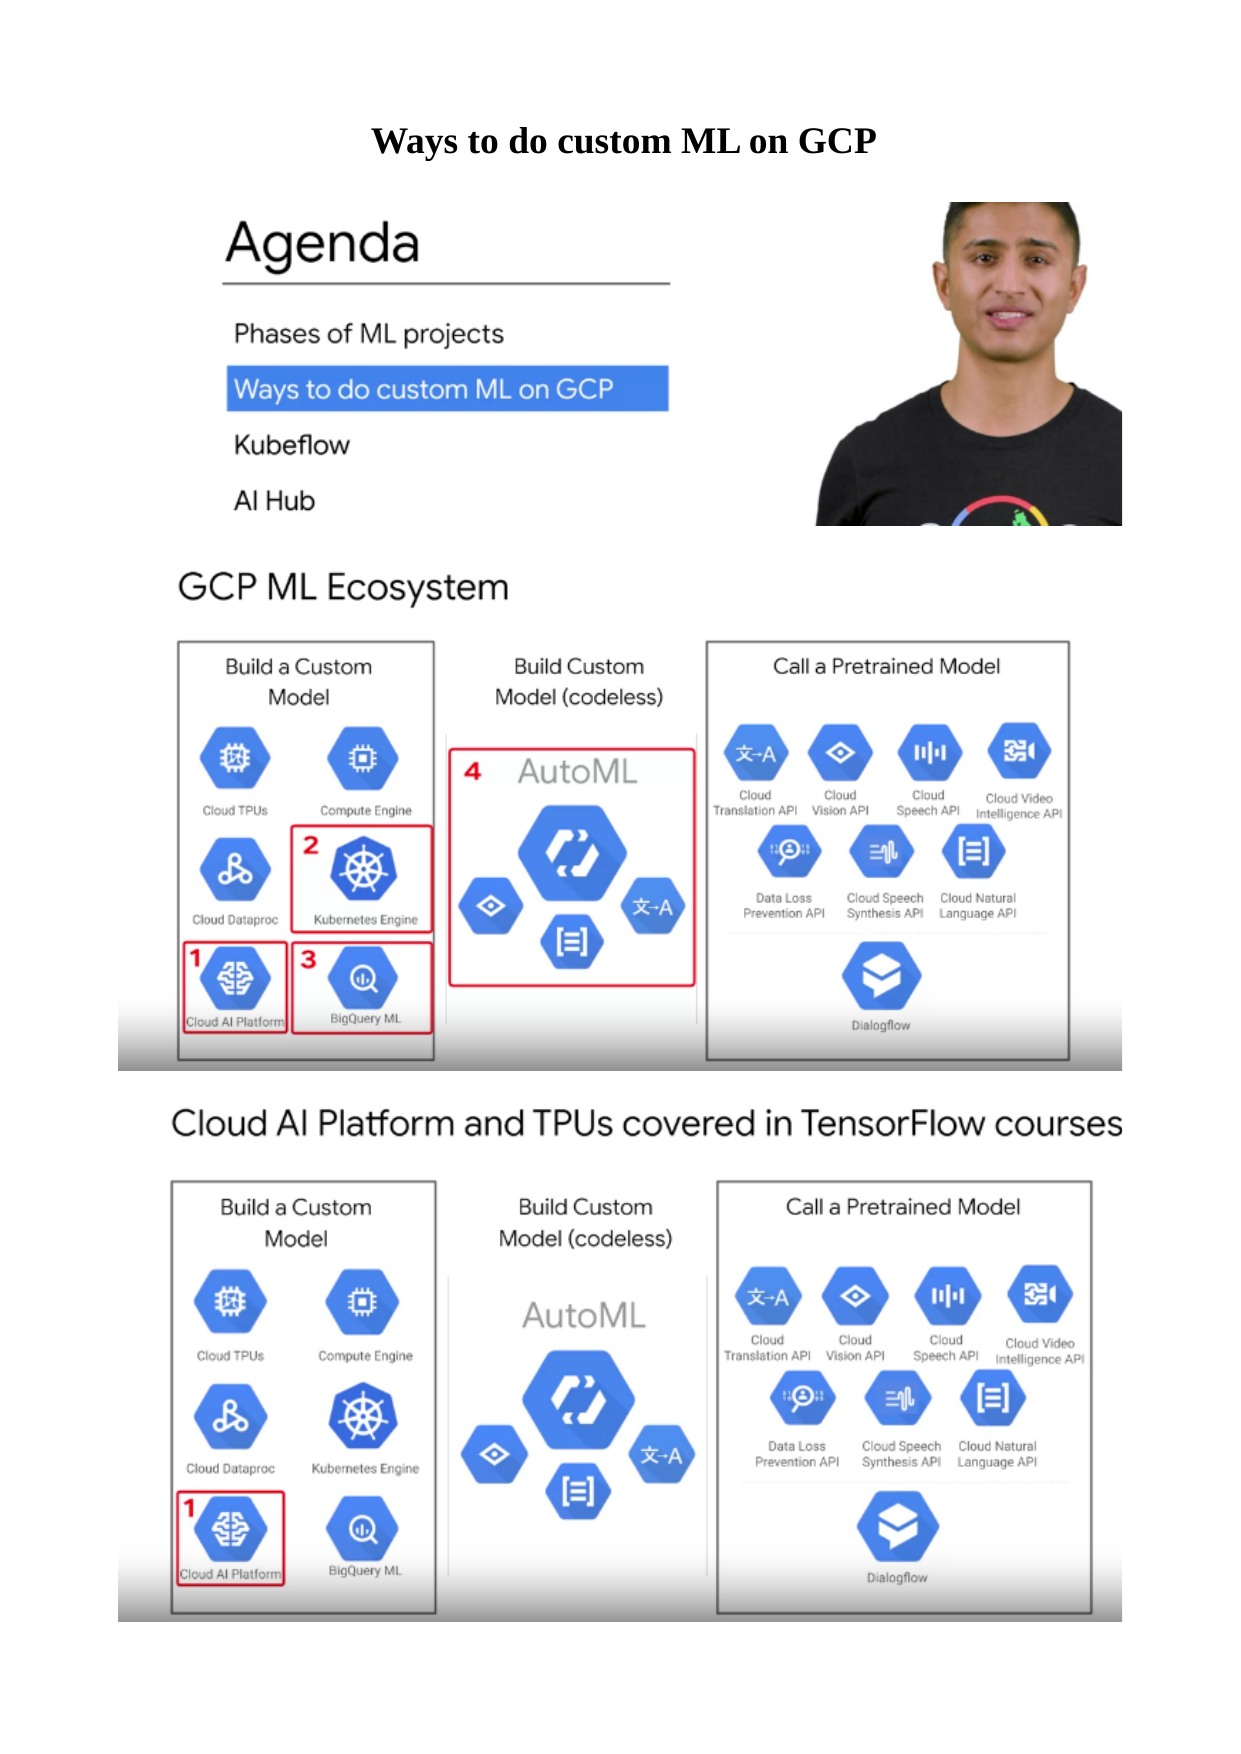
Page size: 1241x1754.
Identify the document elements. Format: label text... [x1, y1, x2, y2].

subtitle Ways to do custom ML on GCP [118, 118, 1122, 161]
picture [118, 1099, 1123, 1622]
picture [118, 554, 1123, 1071]
picture [118, 202, 1123, 526]
